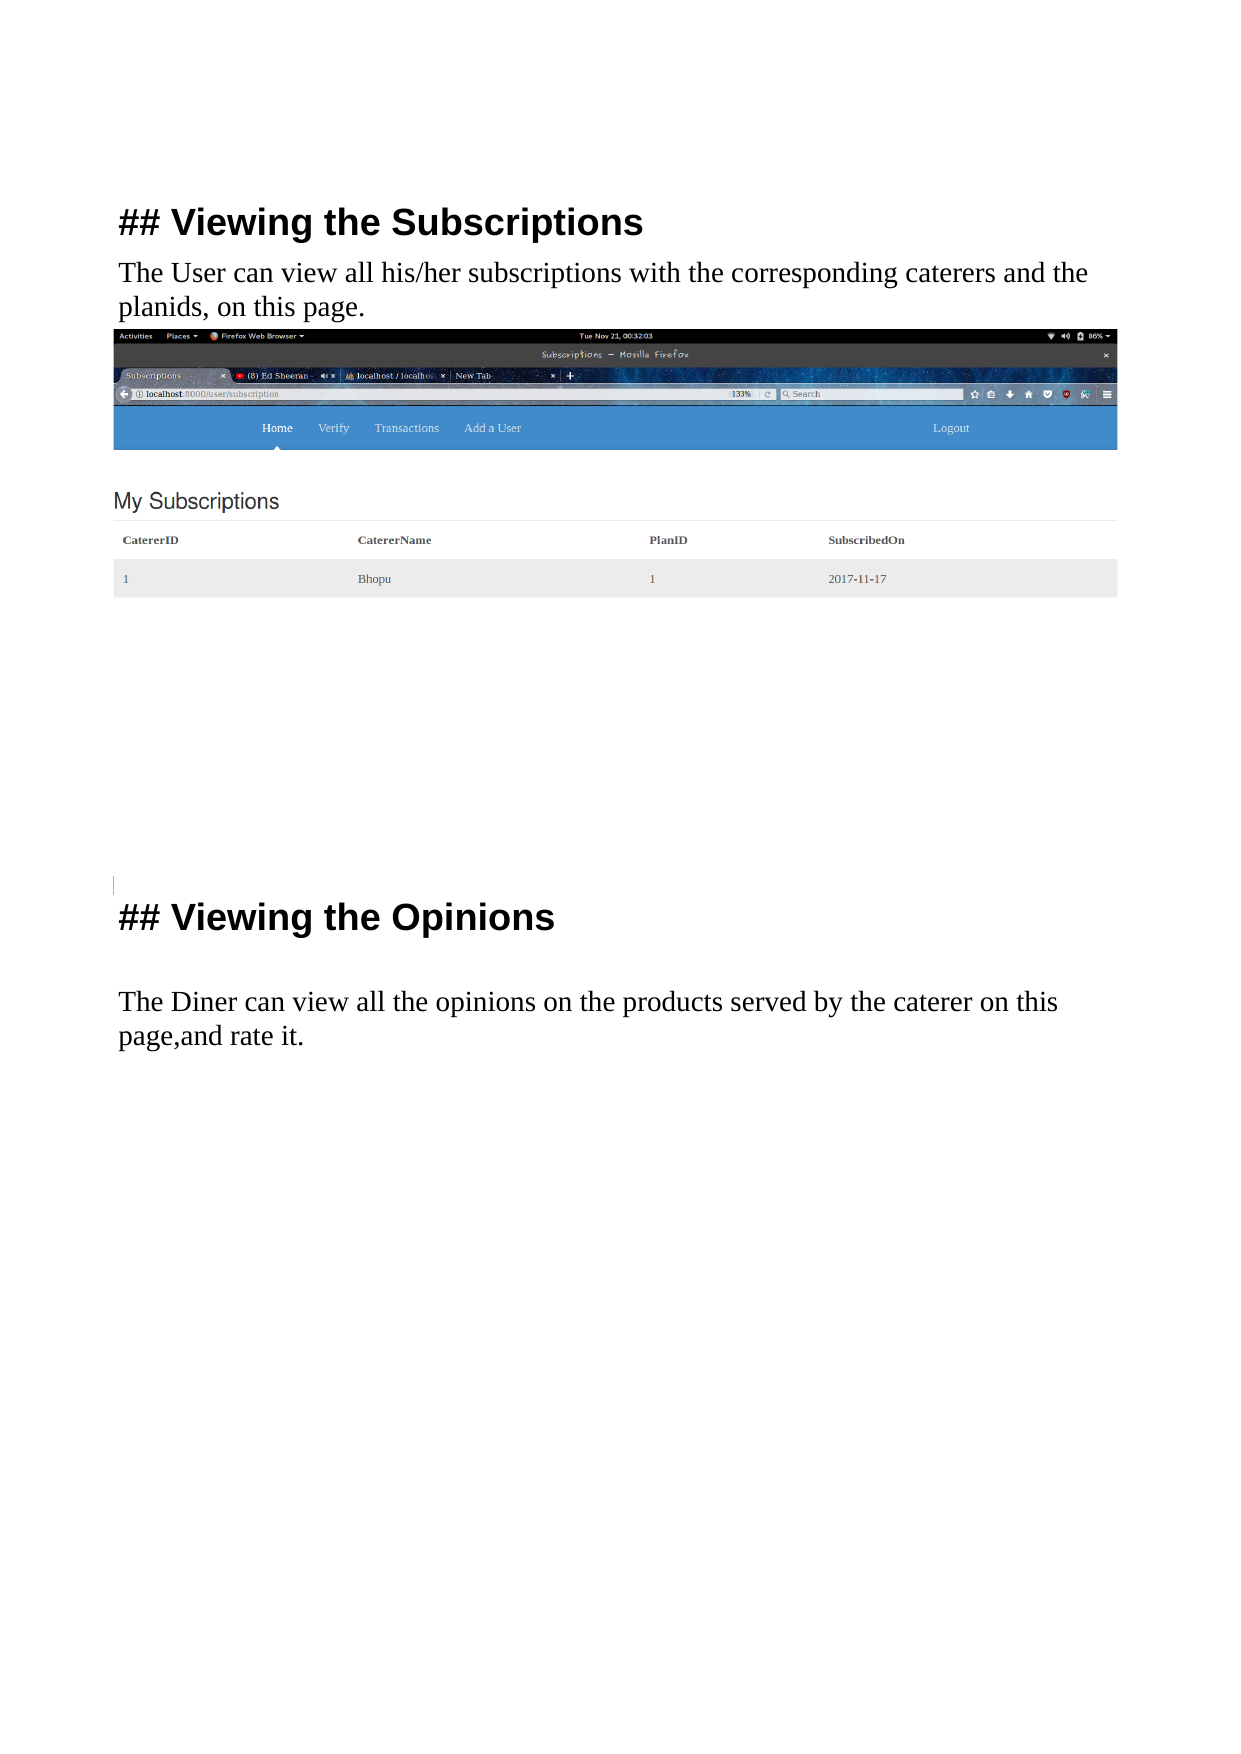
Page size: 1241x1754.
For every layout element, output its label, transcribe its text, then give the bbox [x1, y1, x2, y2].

subtitle ## Viewing the Opinions [118, 347, 1122, 938]
picture [113, 329, 1118, 895]
subtitle ## Viewing the Subscriptions [118, 199, 1122, 243]
text The User can view all his/her subscriptions with the corresponding caterers and the planids, on this page. [118, 255, 1122, 322]
text The Diner can view all the opinions on the products served by the caterer on this page,and rate it. [118, 984, 1122, 1051]
